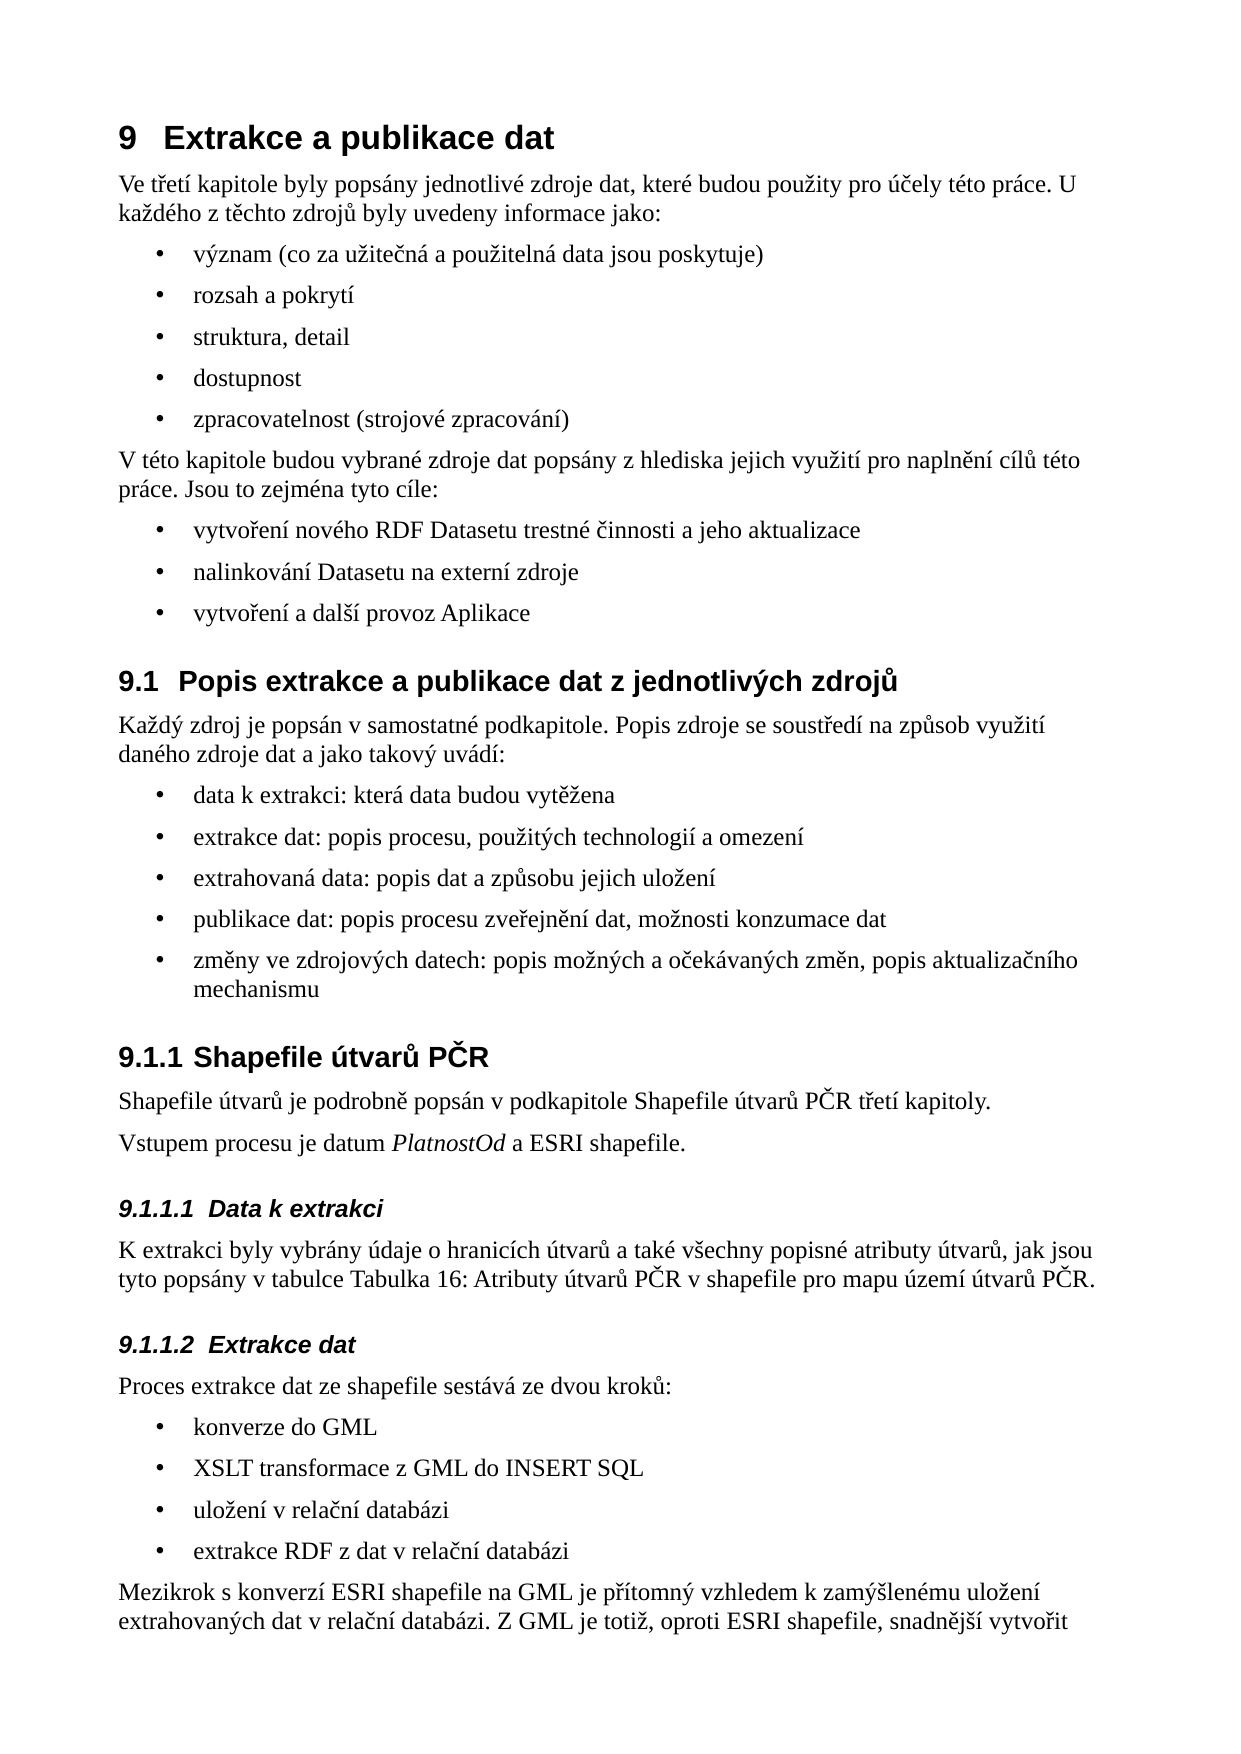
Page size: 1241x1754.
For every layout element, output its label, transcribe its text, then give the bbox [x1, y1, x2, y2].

text V této kapitole budou vybrané zdroje dat popsány z hlediska jejich využití pro naplnění cílů této práce. Jsou to zejména tyto cíle: [118, 446, 1122, 503]
subtitle Data k extrakci [118, 1194, 1122, 1222]
list publikace dat: popis procesu zveřejnění dat, možnosti konzumace dat [156, 904, 1122, 933]
text Vstupem procesu je datum PlatnostOd a ESRI shapefile. [118, 1128, 1122, 1156]
subtitle Extrakce dat [118, 1330, 1122, 1358]
list extrahovaná data: popis dat a způsobu jejich uložení [156, 863, 1122, 892]
list struktura, detail [156, 322, 1122, 351]
text Mezikrok s konverzí ESRI shapefile na GML je přítomný vzhledem k zamýšlenému uložení extrahovaných dat v relační databázi. Z GML je totiž, oproti ESRI shapefile, snadnější vytvořit [118, 1577, 1122, 1635]
text Ve třetí kapitole byly popsány jednotlivé zdroje dat, které budou použity pro účely této práce. U každého z těchto zdrojů byly uvedeny informace jako: [118, 169, 1122, 227]
subtitle Extrakce a publikace dat [118, 118, 1122, 157]
list extrakce dat: popis procesu, použitých technologií a omezení [156, 822, 1122, 850]
subtitle Popis extrakce a publikace dat z jednotlivých zdrojů [118, 664, 1122, 698]
list XSLT transformace z GML do INSERT SQL [156, 1453, 1122, 1482]
list vytvoření a další provoz Aplikace [156, 598, 1122, 627]
text K extrakci byly vybrány údaje o hranicích útvarů a také všechny popisné atributy útvarů, jak jsou tyto popsány v tabulce Tabulka 16: Atributy útvarů PČR v shapefile pro mapu území útvarů PČR. [118, 1235, 1122, 1292]
text Každý zdroj je popsán v samostatné podkapitole. Popis zdroje se soustředí na způsob využití daného zdroje dat a jako takový uvádí: [118, 710, 1122, 768]
list data k extrakci: která data budou vytěžena [156, 780, 1122, 809]
text Shapefile útvarů je podrobně popsán v podkapitole Shapefile útvarů PČR třetí kapitoly. [118, 1086, 1122, 1115]
list vytvoření nového RDF Datasetu trestné činnosti a jeho aktualizace [156, 516, 1122, 544]
list rozsah a pokrytí [156, 281, 1122, 309]
list význam (co za užitečná a použitelná data jsou poskytuje) [156, 239, 1122, 268]
list dostupnost [156, 363, 1122, 392]
list extrakce RDF z dat v relační databázi [156, 1536, 1122, 1565]
list konverze do GML [156, 1412, 1122, 1441]
list nalinkování Datasetu na externí zdroje [156, 557, 1122, 586]
text Proces extrakce dat ze shapefile sestává ze dvou kroků: [118, 1371, 1122, 1400]
subtitle Shapefile útvarů PČR [118, 1040, 1122, 1074]
list uložení v relační databázi [156, 1495, 1122, 1523]
list změny ve zdrojových datech: popis možných a očekávaných změn, popis aktualizačního mechanismu [156, 945, 1122, 1003]
list zpracovatelnost (strojové zpracování) [156, 404, 1122, 433]
